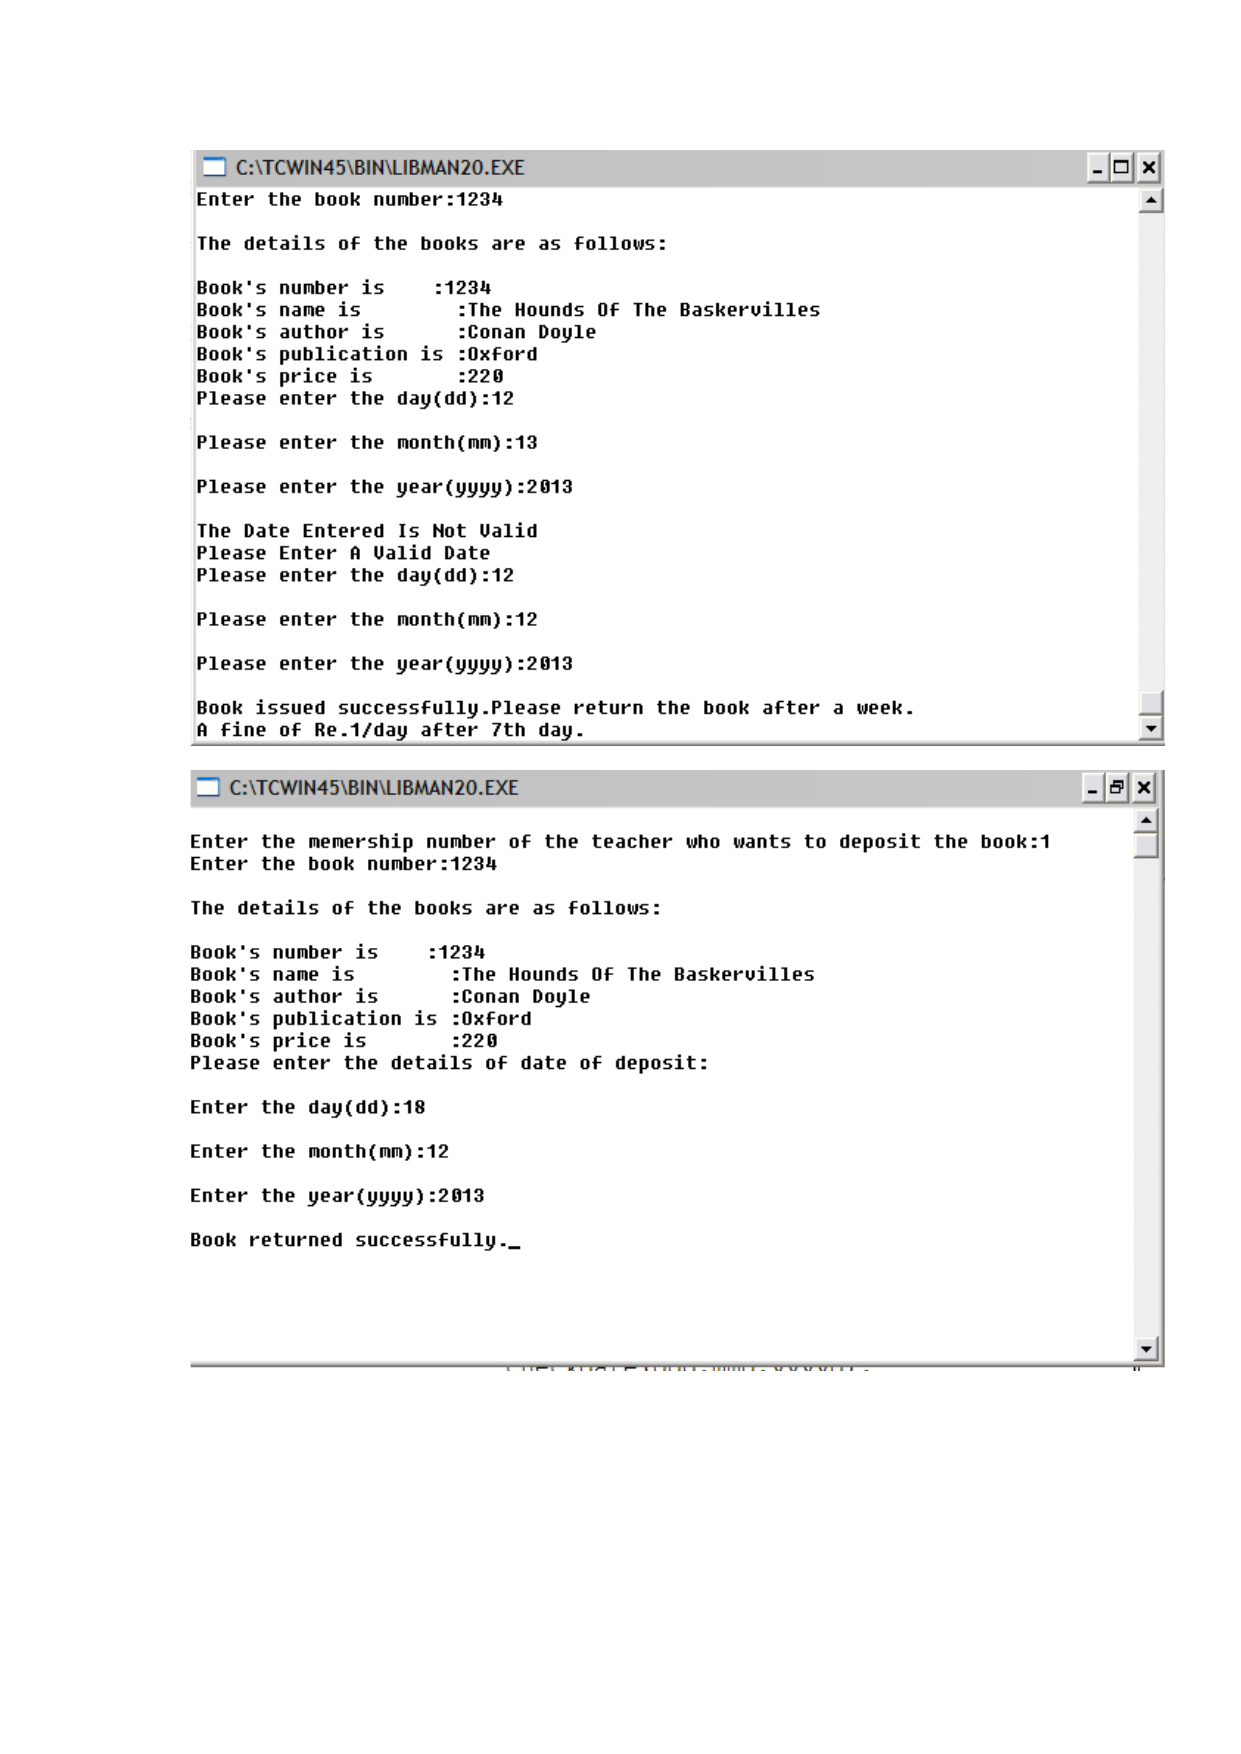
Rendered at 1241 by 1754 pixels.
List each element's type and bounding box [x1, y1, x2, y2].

picture [190, 150, 998, 746]
